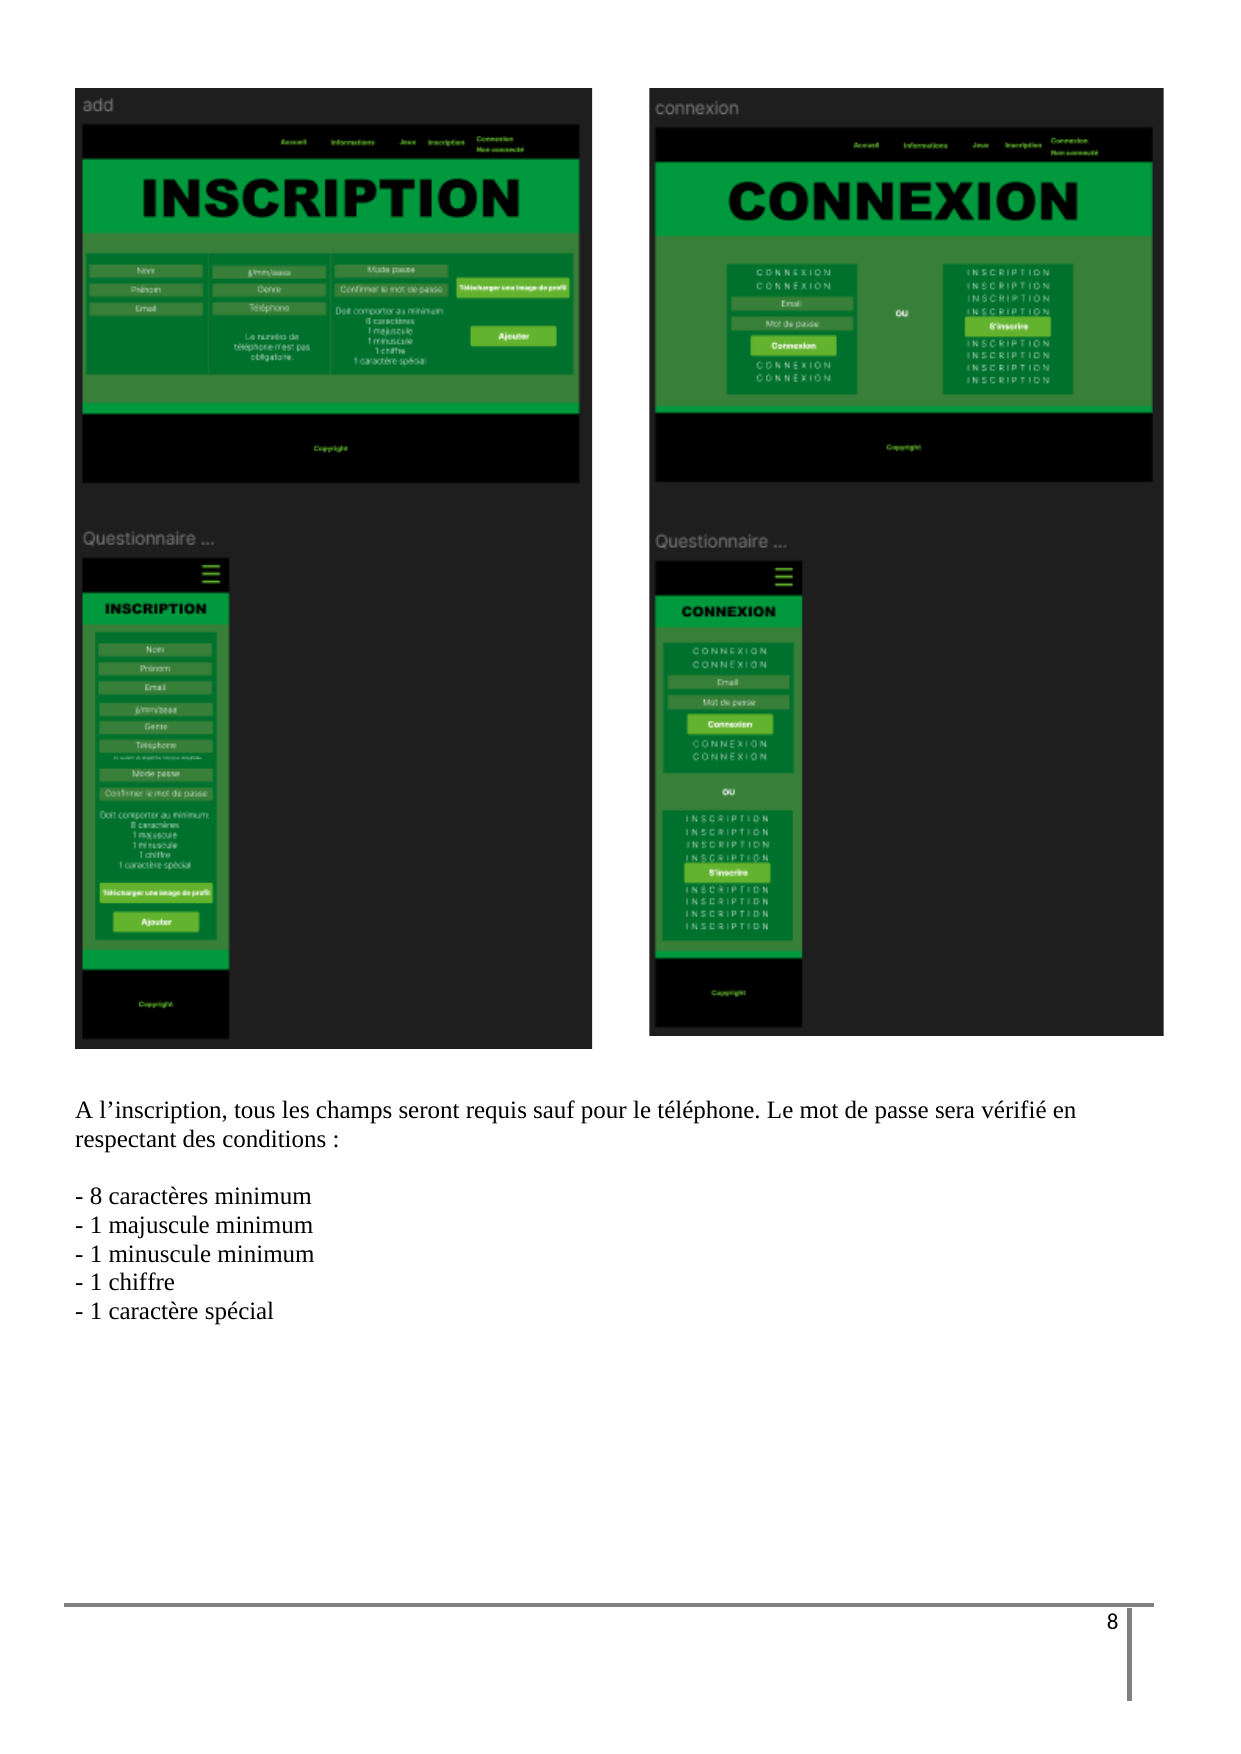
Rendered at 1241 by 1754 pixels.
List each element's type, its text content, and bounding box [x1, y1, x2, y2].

picture [75, 88, 593, 1049]
text - 1 majuscule minimum [75, 1210, 1165, 1239]
text - 1 chiffre [75, 1267, 1165, 1296]
picture [649, 88, 1164, 1036]
text A l’inscription, tous les champs seront requis sauf pour le téléphone. Le mot de passe sera vérifié en respectant des conditions : [75, 1095, 1165, 1152]
text - 8 caractères minimum [75, 1181, 1165, 1210]
text - 1 minuscule minimum [75, 1239, 1165, 1267]
text - 1 caractère spécial [75, 1296, 1165, 1325]
